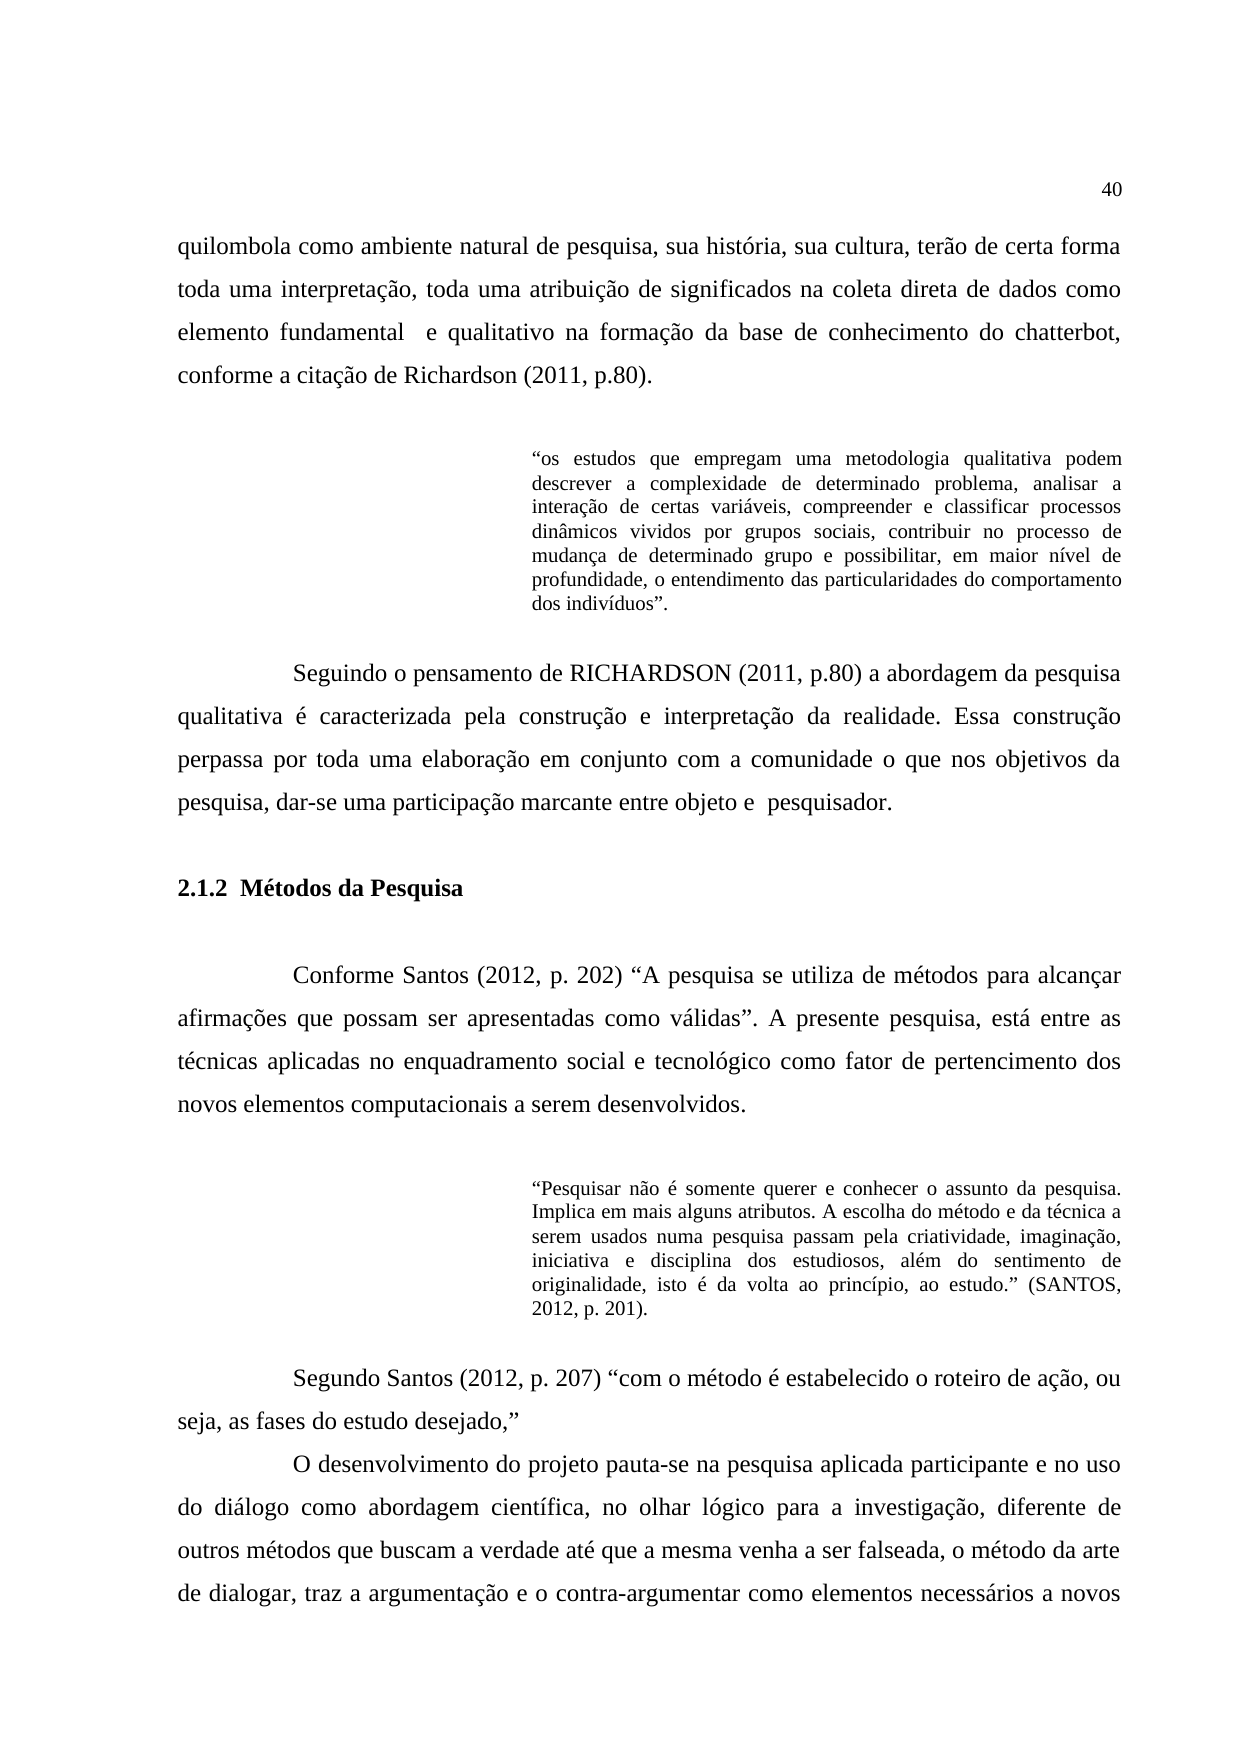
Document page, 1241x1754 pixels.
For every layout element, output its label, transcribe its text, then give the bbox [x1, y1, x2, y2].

text 2.1.2 Métodos da Pesquisa [177, 873, 1122, 902]
text Segundo Santos (2012, p. 207) “com o método é estabelecido o roteiro de ação, ou seja, as fases do estudo desejado,” [177, 1363, 1122, 1435]
text O desenvolvimento do projeto pauta-se na pesquisa aplicada participante e no uso do diálogo como abordagem científica, no olhar lógico para a investigação, diferente de outros métodos que buscam a verdade até que a mesma venha a ser falseada, o método da arte de dialogar, traz a argumentação e o contra-argumentar como elementos necessários a novos [177, 1449, 1122, 1607]
text Seguindo o pensamento de RICHARDSON (2011, p.80) a abordagem da pesquisa qualitativa é caracterizada pela construção e interpretação da realidade. Essa construção perpassa por toda uma elaboração em conjunto com a comunidade o que nos objetivos da pesquisa, dar-se uma participação marcante entre objeto e pesquisador. [177, 658, 1122, 816]
text Conforme Santos (2012, p. 202) “A pesquisa se utiliza de métodos para alcançar afirmações que possam ser apresentadas como válidas”. A presente pesquisa, está entre as técnicas aplicadas no enquadramento social e tecnológico como fator de pertencimento dos novos elementos computacionais a serem desenvolvidos. [177, 960, 1122, 1118]
text “os estudos que empregam uma metodologia qualitativa podem descrever a complexidade de determinado problema, analisar a interação de certas variáveis, compreender e classificar processos dinâmicos vividos por grupos sociais, contribuir no processo de mudança de determinado grupo e possibilitar, em maior nível de profundidade, o entendimento das particularidades do comportamento dos indivíduos”. [532, 446, 1122, 615]
text quilombola como ambiente natural de pesquisa, sua história, sua cultura, terão de certa forma toda uma interpretação, toda uma atribuição de significados na coleta direta de dados como elemento fundamental e qualitativo na formação da base de conhecimento do chatterbot, conforme a citação de Richardson (2011, p.80). [177, 231, 1122, 389]
text “Pesquisar não é somente querer e conhecer o assunto da pesquisa. Implica em mais alguns atributos. A escolha do método e da técnica a serem usados numa pesquisa passam pela criatividade, imaginação, iniciativa e disciplina dos estudiosos, além do sentimento de originalidade, isto é da volta ao princípio, ao estudo.” (SANTOS, 2012, p. 201). [532, 1175, 1122, 1320]
